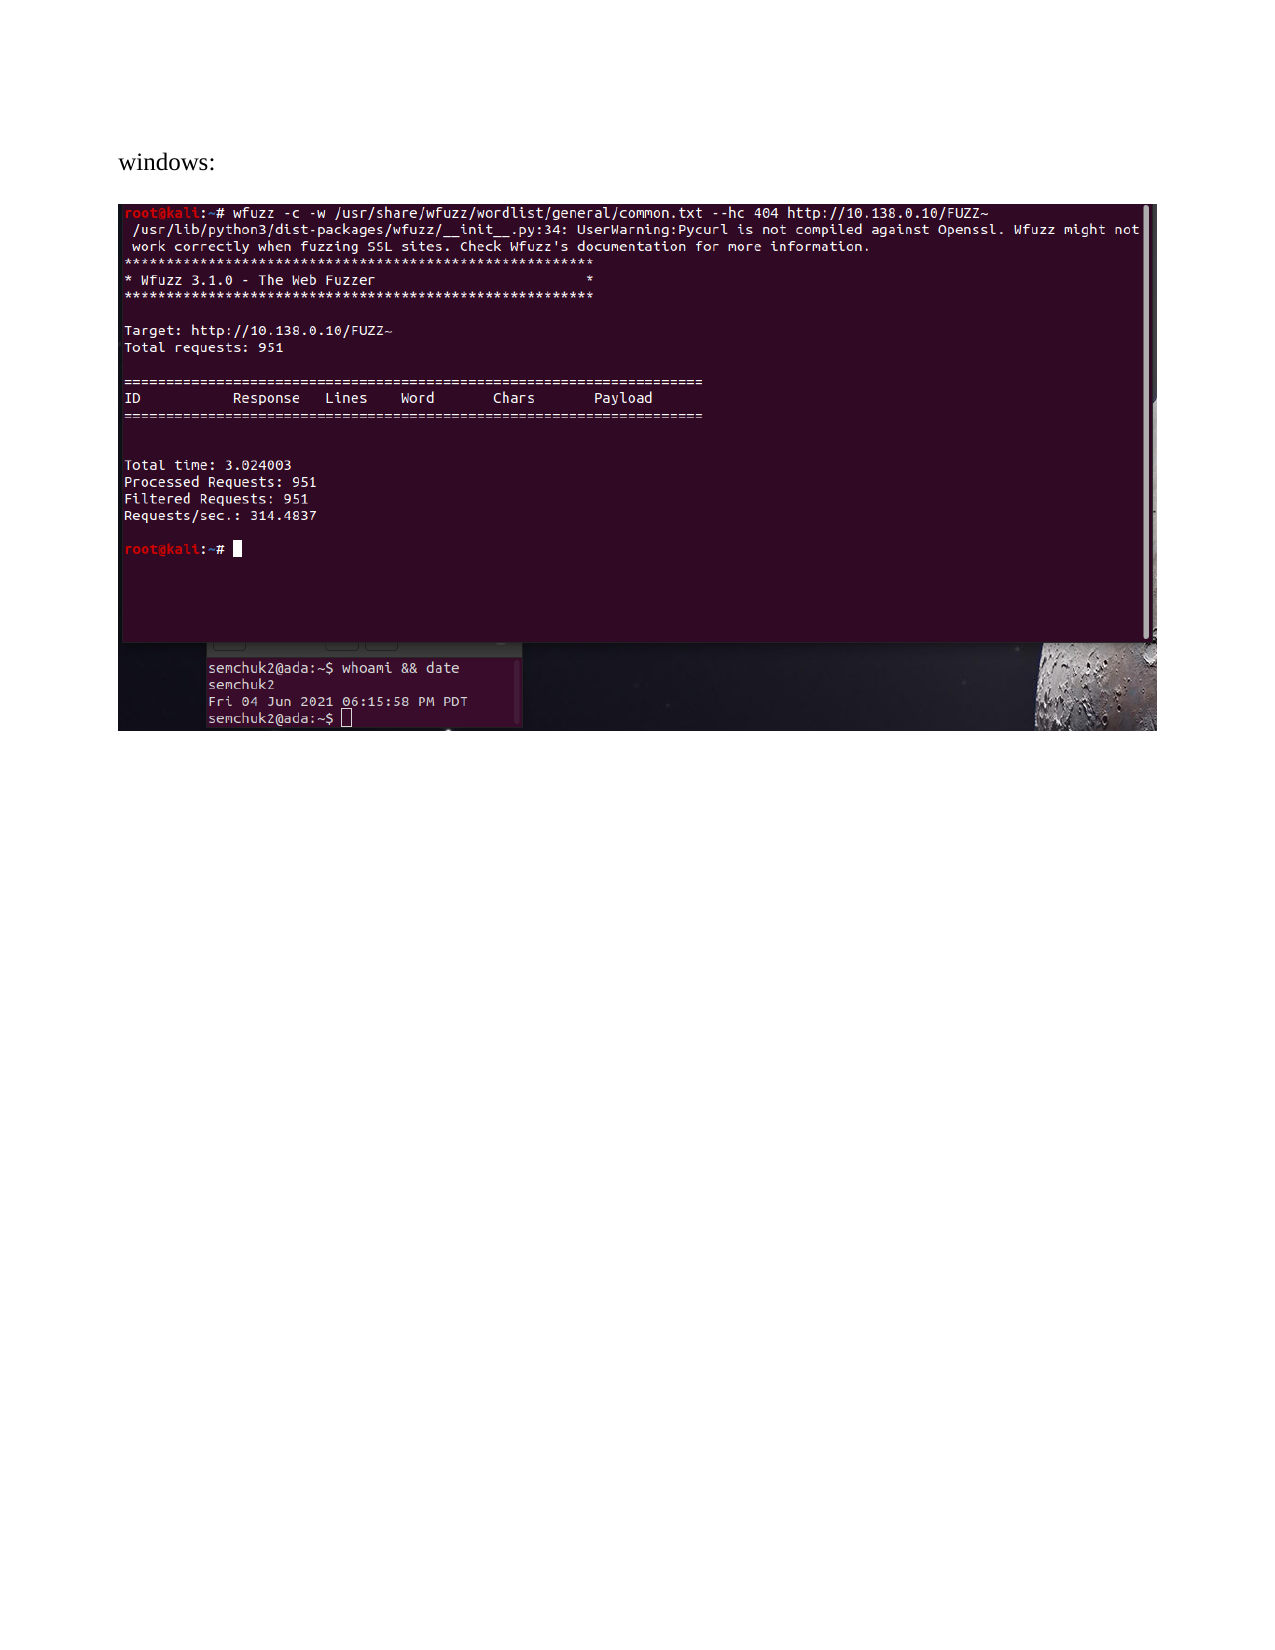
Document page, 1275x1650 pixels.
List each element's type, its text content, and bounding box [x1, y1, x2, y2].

picture [118, 204, 1157, 731]
text windows: [118, 147, 1157, 176]
